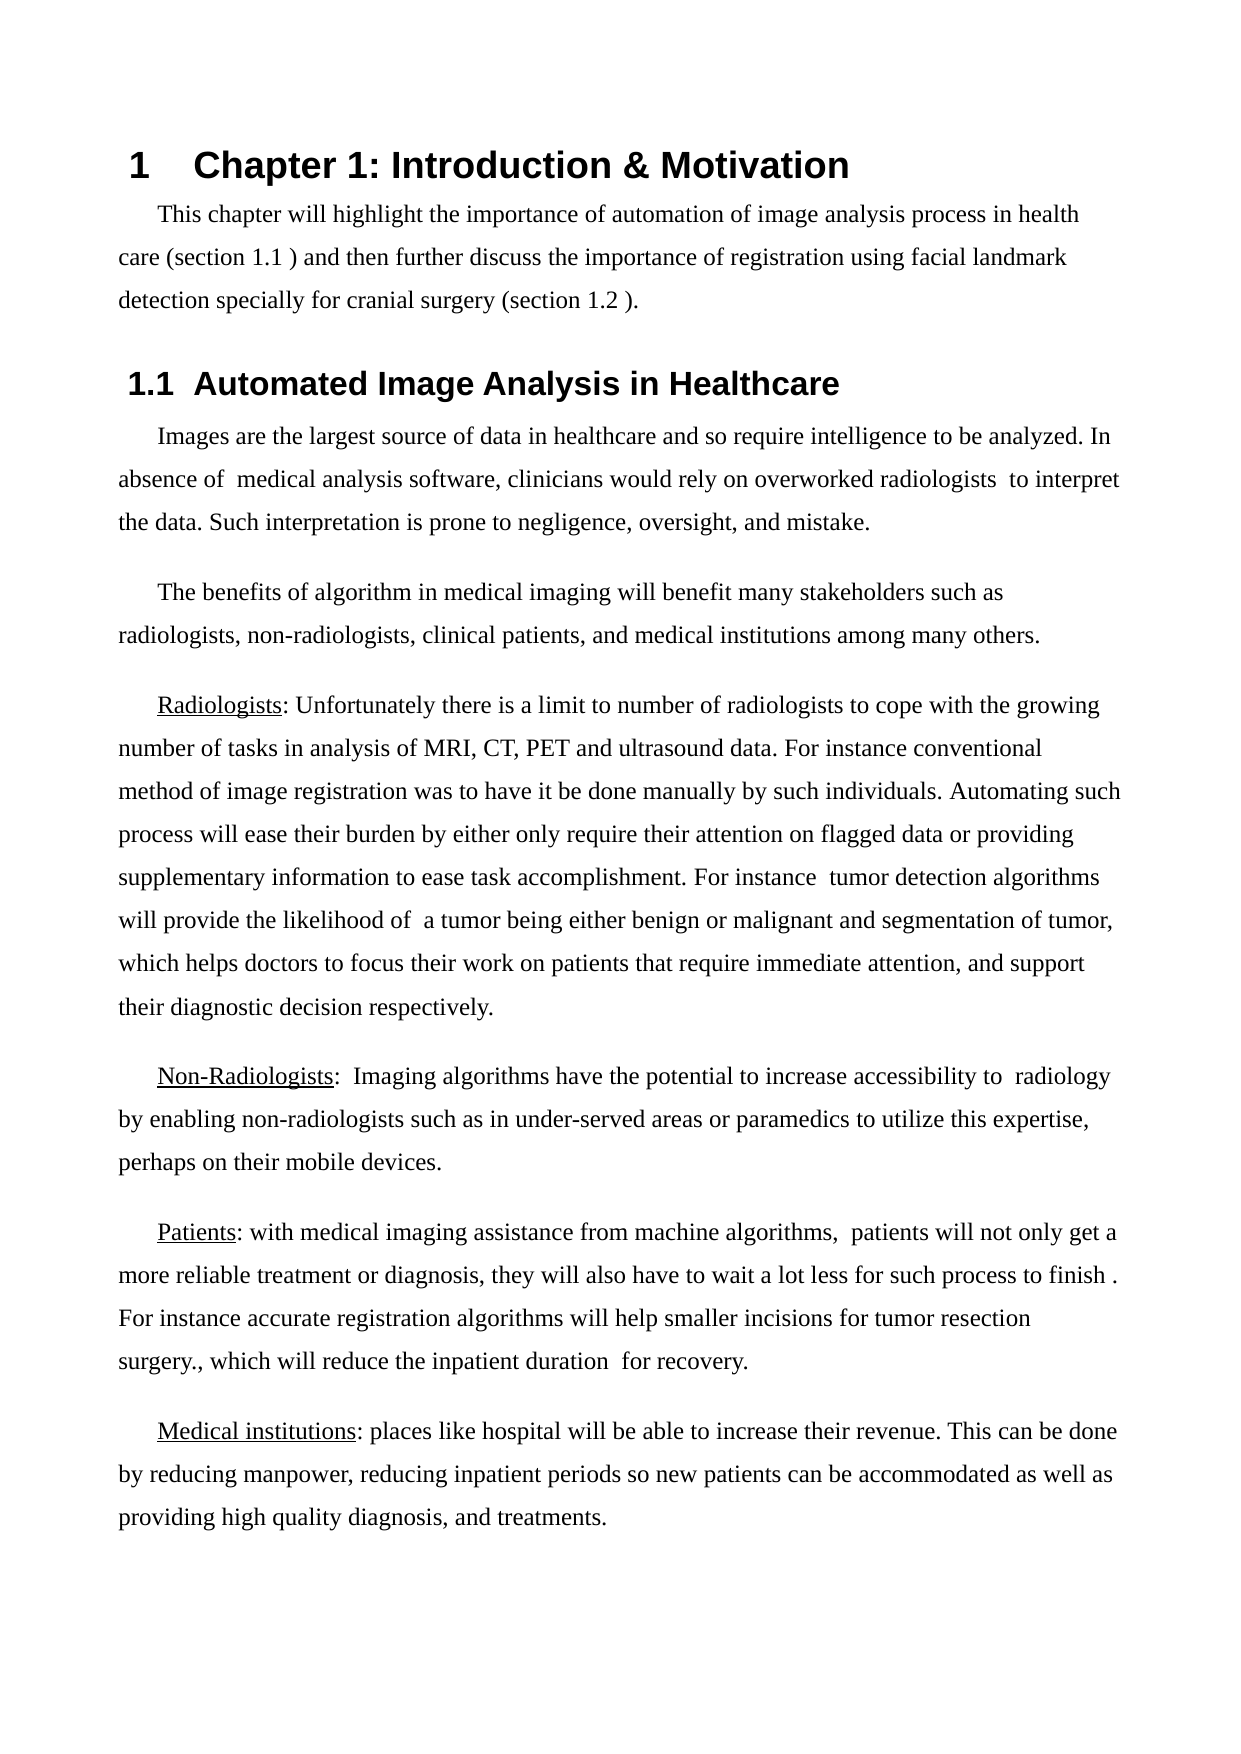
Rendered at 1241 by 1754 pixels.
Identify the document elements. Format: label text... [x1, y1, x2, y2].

text Medical institutions: places like hospital will be able to increase their revenue. This can be done by reducing manpower, reducing inpatient periods so new patients can be accommodated as well as providing high quality diagnosis, and treatments. [118, 1416, 1122, 1531]
subtitle Chapter 1: Introduction & Motivation [118, 143, 1122, 187]
text The benefits of algorithm in medical imaging will benefit many stakeholders such as radiologists, non-radiologists, clinical patients, and medical institutions among many others. [118, 577, 1122, 649]
text Images are the largest source of data in healthcare and so require intelligence to be analyzed. In absence of medical analysis software, clinicians would rely on overworked radiologists to interpret the data. Such interpretation is prone to negligence, oversight, and mistake. [118, 421, 1122, 536]
text This chapter will highlight the importance of automation of image analysis process in health care (section 1.1 ) and then further discuss the importance of registration using facial landmark detection specially for cranial surgery (section 1.2 ). [118, 199, 1122, 314]
subtitle Automated Image Analysis in Healthcare [118, 364, 1122, 403]
text Patients: with medical imaging assistance from machine algorithms, patients will not only get a more reliable treatment or diagnosis, they will also have to wait a lot less for such process to finish . For instance accurate registration algorithms will help smaller incisions for tumor resection surgery., which will reduce the inpatient duration for recovery. [118, 1217, 1122, 1375]
text Non-Radiologists: Imaging algorithms have the potential to increase accessibility to radiology by enabling non-radiologists such as in under-served areas or paramedics to utilize this expertise, perhaps on their mobile devices. [118, 1061, 1122, 1176]
text Radiologists: Unfortunately there is a limit to number of radiologists to cope with the growing number of tasks in analysis of MRI, CT, PET and ultrasound data. For instance conventional method of image registration was to have it be done manually by such individuals. Automating such process will ease their burden by either only require their attention on flagged data or providing supplementary information to ease task accomplishment. For instance tumor detection algorithms will provide the likelihood of a tumor being either benign or malignant and segmentation of tumor, which helps doctors to focus their work on patients that require immediate attention, and support their diagnostic decision respectively. [118, 690, 1122, 1020]
